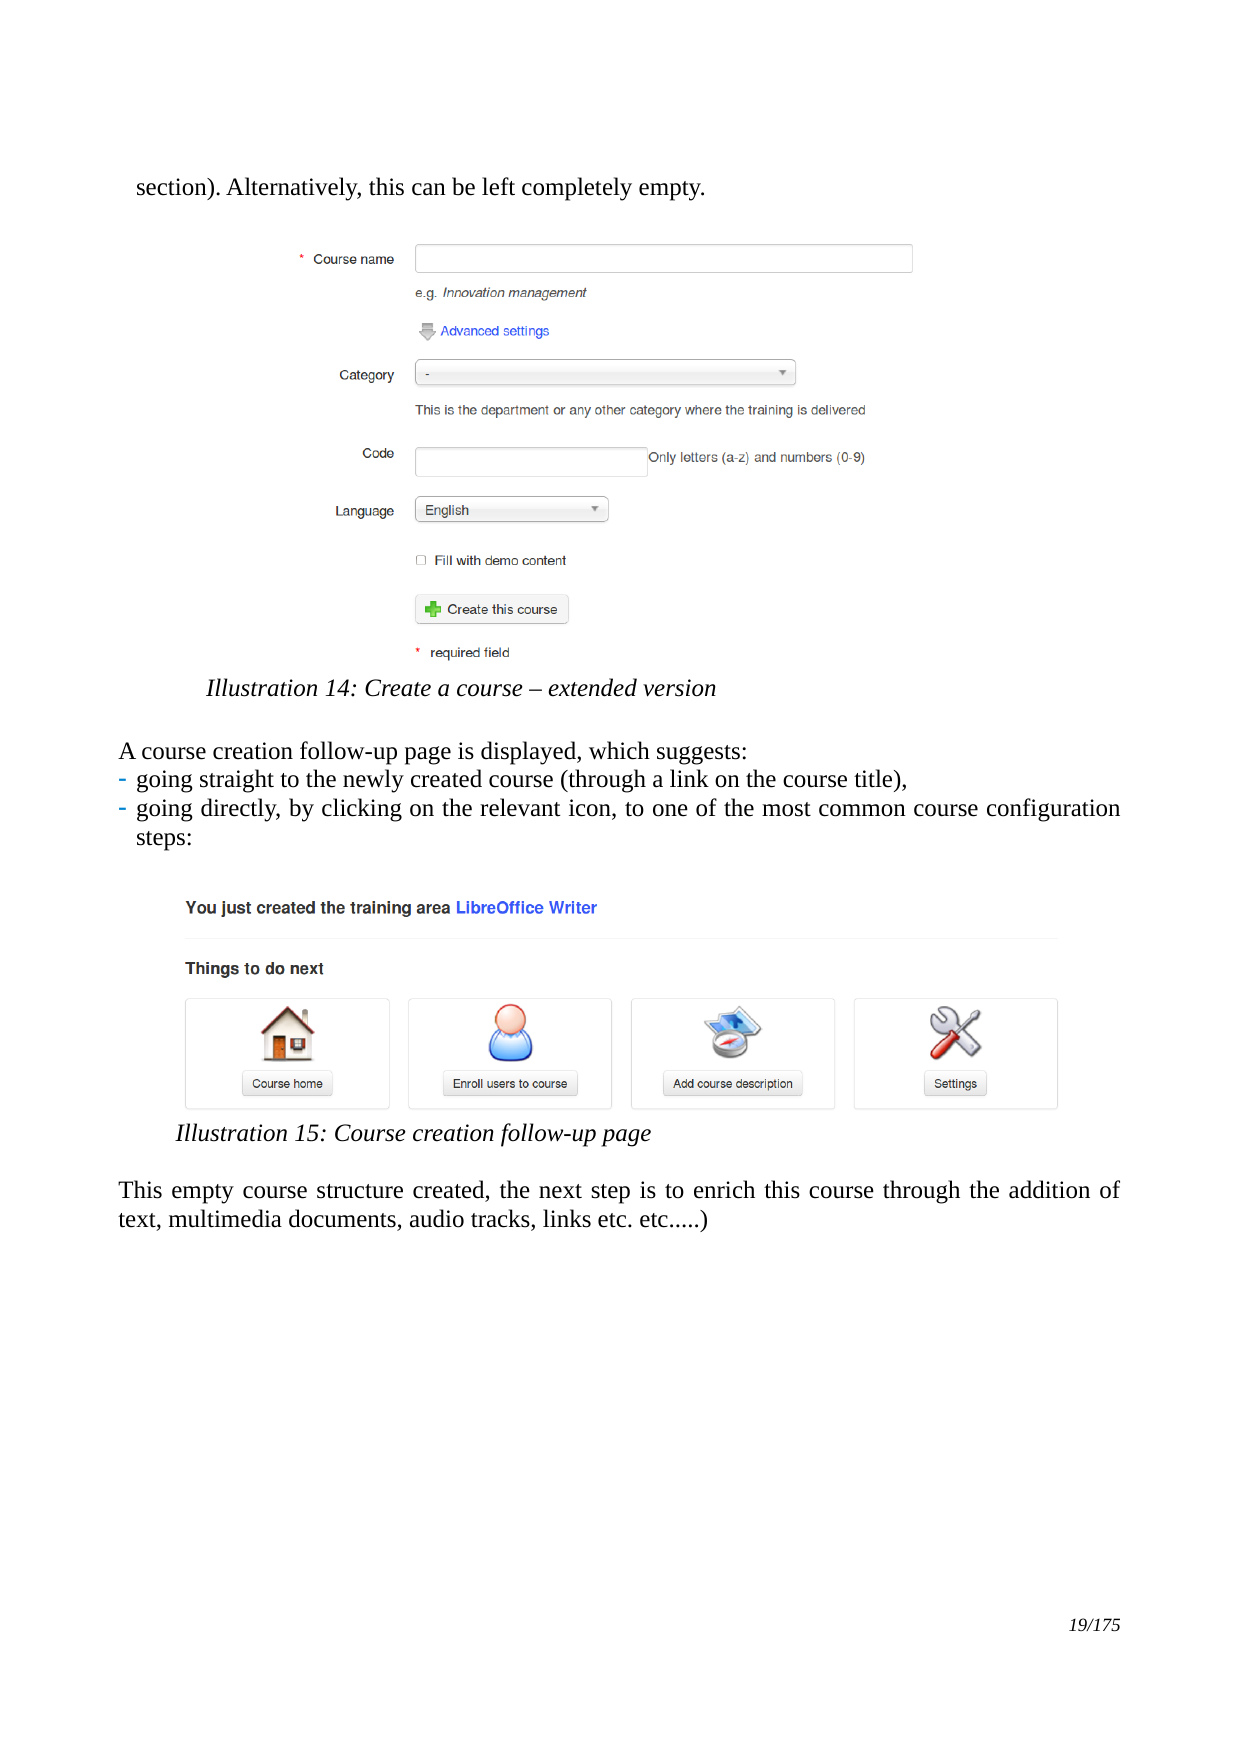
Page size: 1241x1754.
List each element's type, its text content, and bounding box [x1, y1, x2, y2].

picture [175, 892, 1065, 1118]
text Illustration 14: Create a course – extended version [206, 243, 1034, 702]
list going directly, by clicking on the relevant icon, to one of the most common course configuration steps: [118, 793, 1122, 851]
text This empty course structure created, the next step is to enrich this course through the addition of text, multimedia documents, audio tracks, links etc. etc.....) [118, 1175, 1122, 1233]
list going straight to the newly created course (through a link on the course title), [118, 764, 1122, 793]
text Illustration 15: Course creation follow-up page [175, 1118, 1065, 1147]
text A course creation follow-up page is displayed, which suggests: [118, 736, 1122, 764]
list section). Alternatively, this can be left completely empty. [118, 172, 1122, 200]
picture [287, 236, 956, 674]
